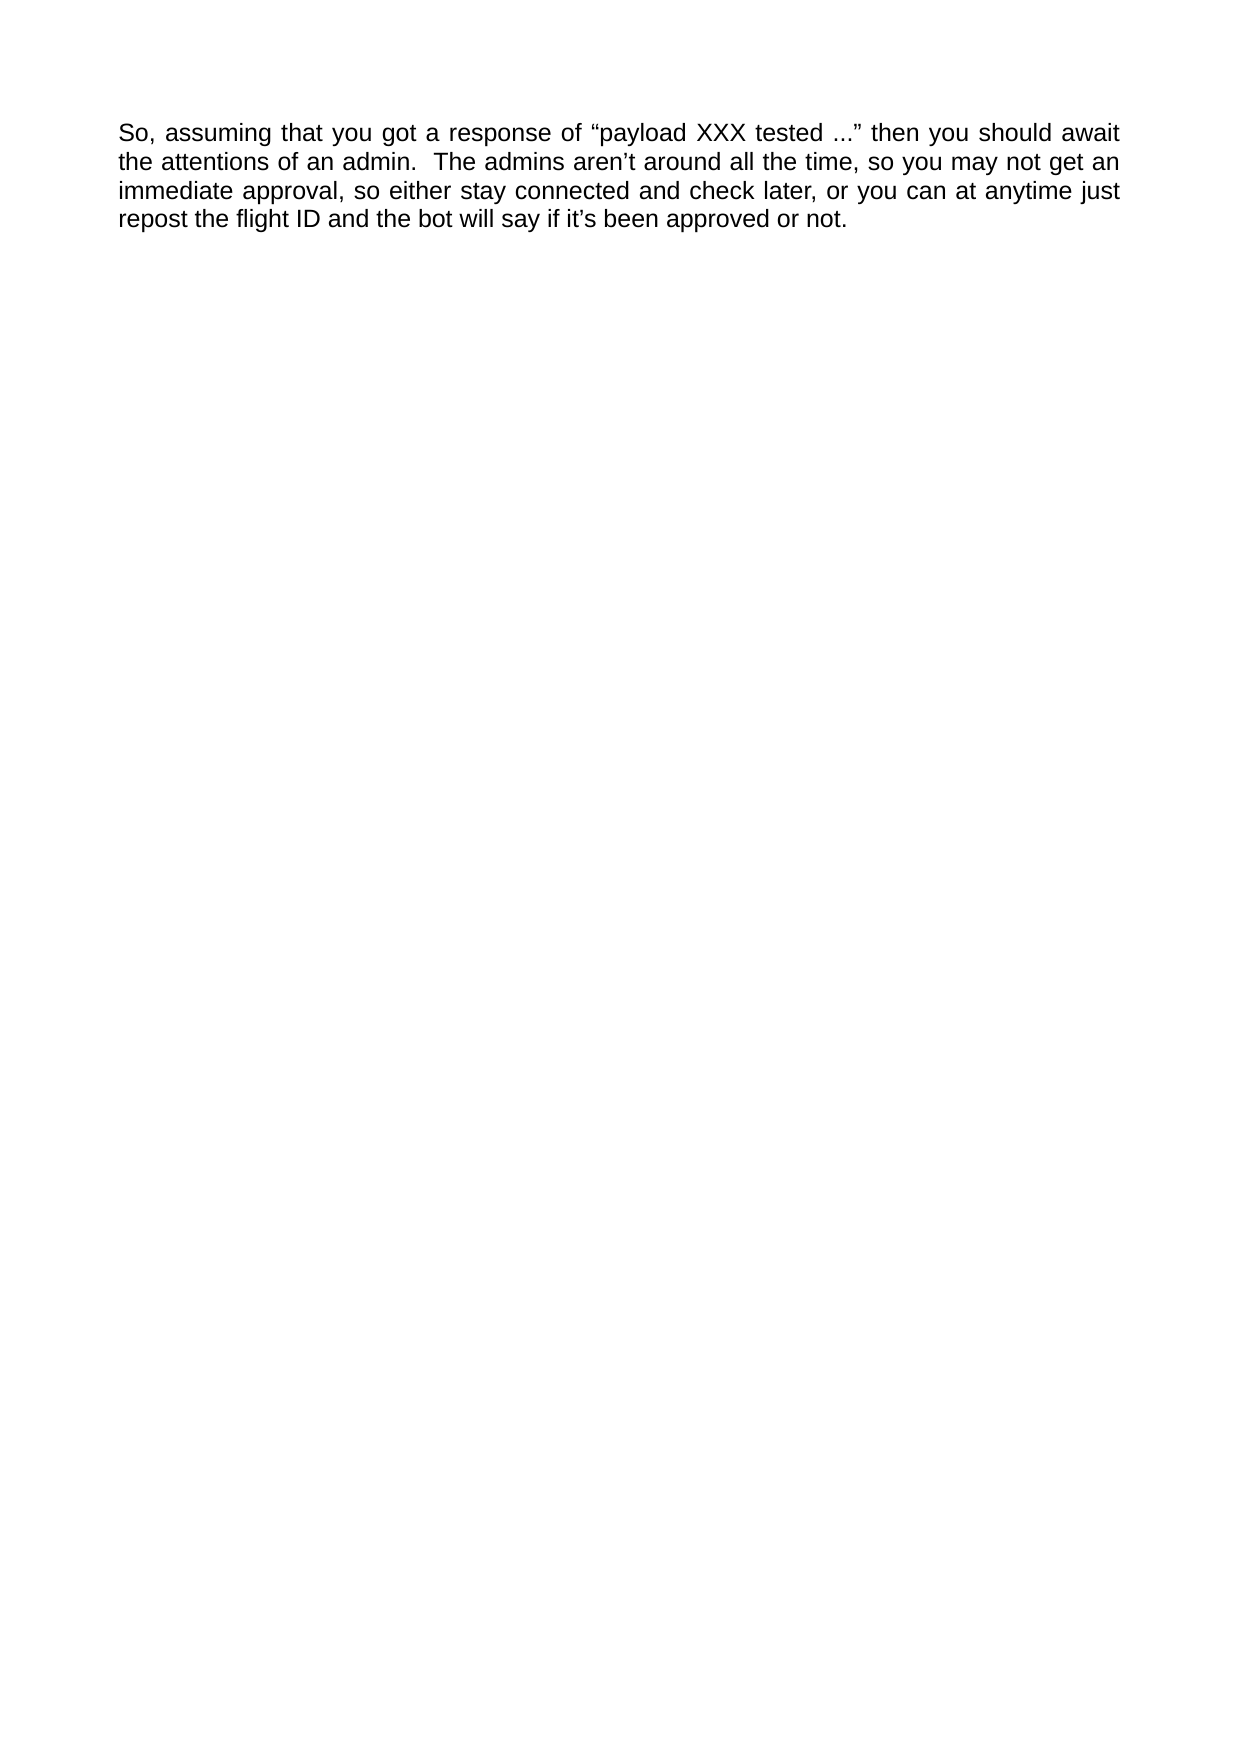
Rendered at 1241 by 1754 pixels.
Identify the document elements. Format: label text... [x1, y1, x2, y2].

text So, assuming that you got a response of “payload XXX tested ...” then you should await the attentions of an admin. The admins aren’t around all the time, so you may not get an immediate approval, so either stay connected and check later, or you can at anytime just repost the flight ID and the bot will say if it’s been approved or not. [118, 118, 1122, 233]
